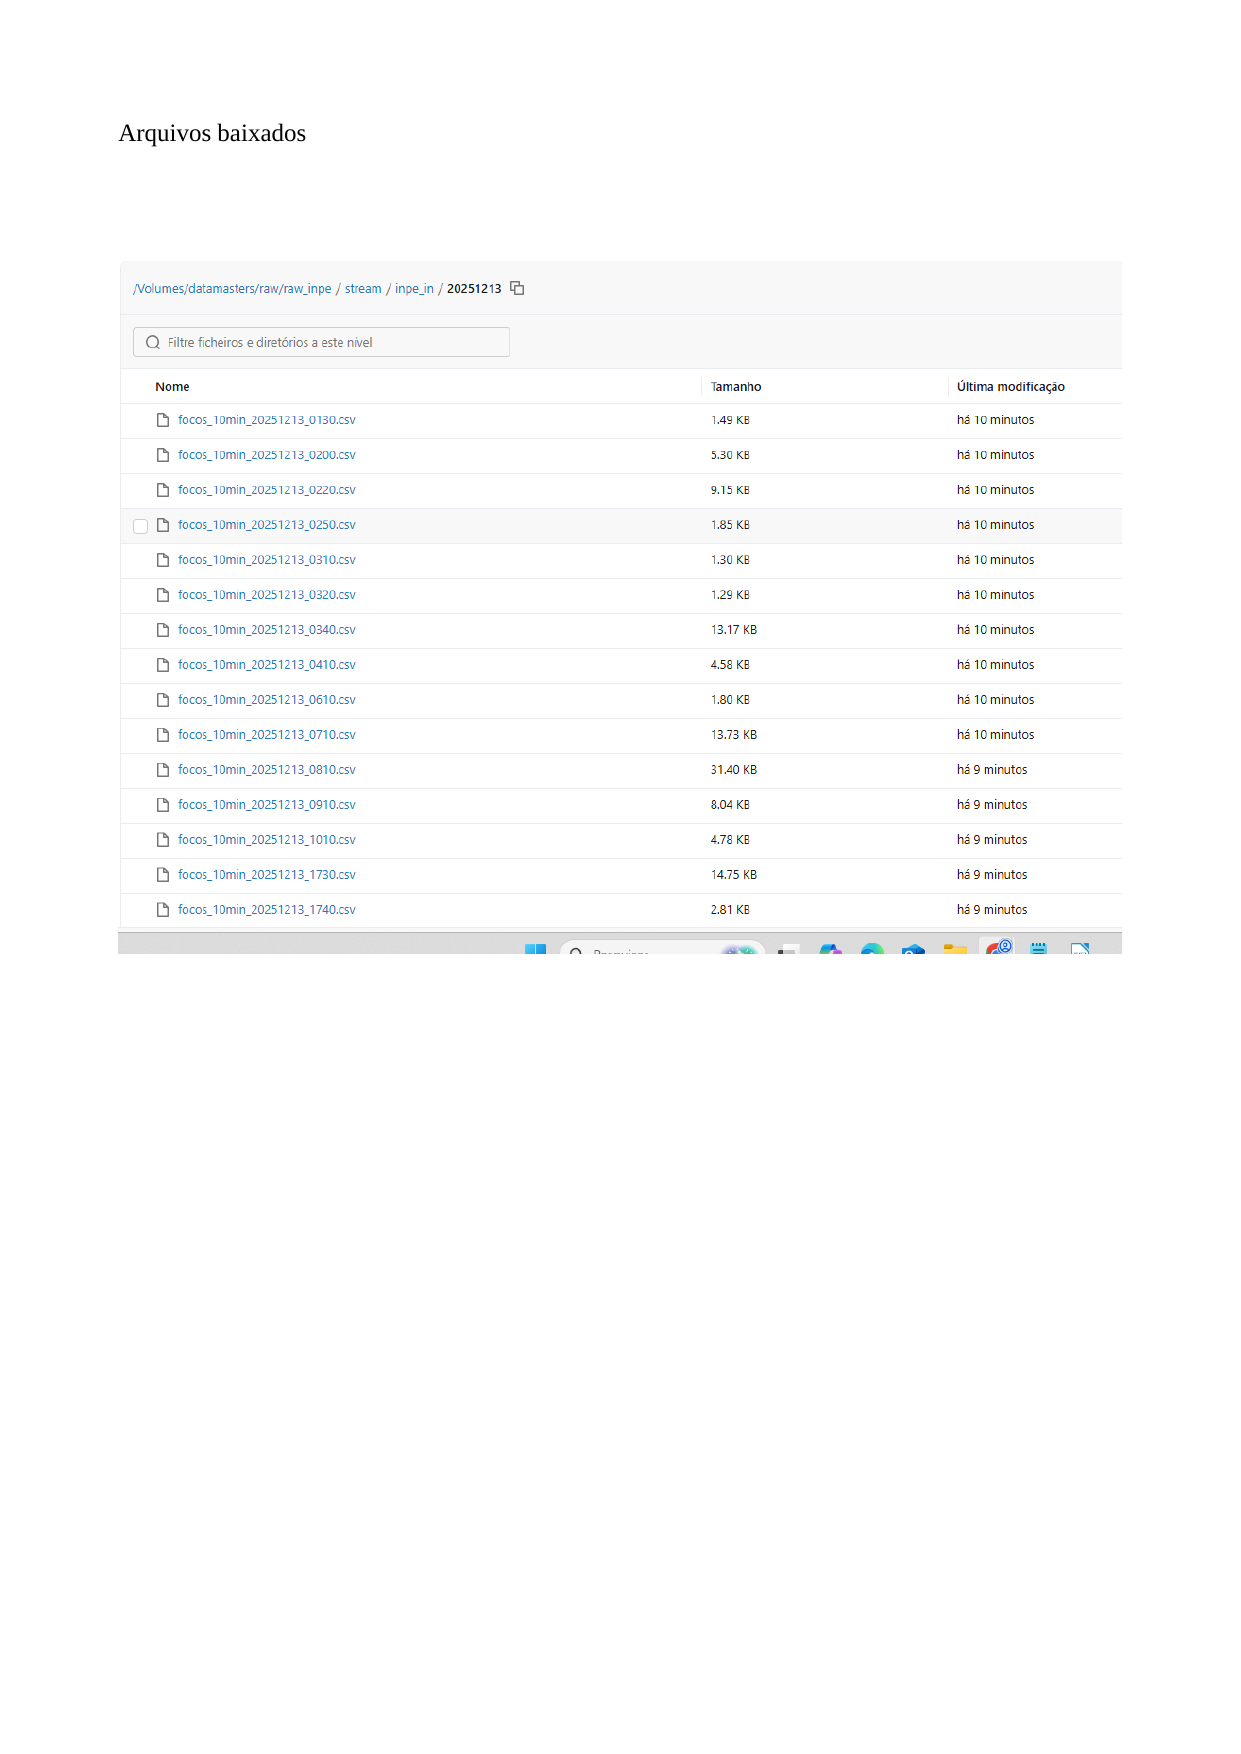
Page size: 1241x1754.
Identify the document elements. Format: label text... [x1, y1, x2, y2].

picture [118, 261, 1123, 954]
text Arquivos baixados [118, 118, 1122, 233]
